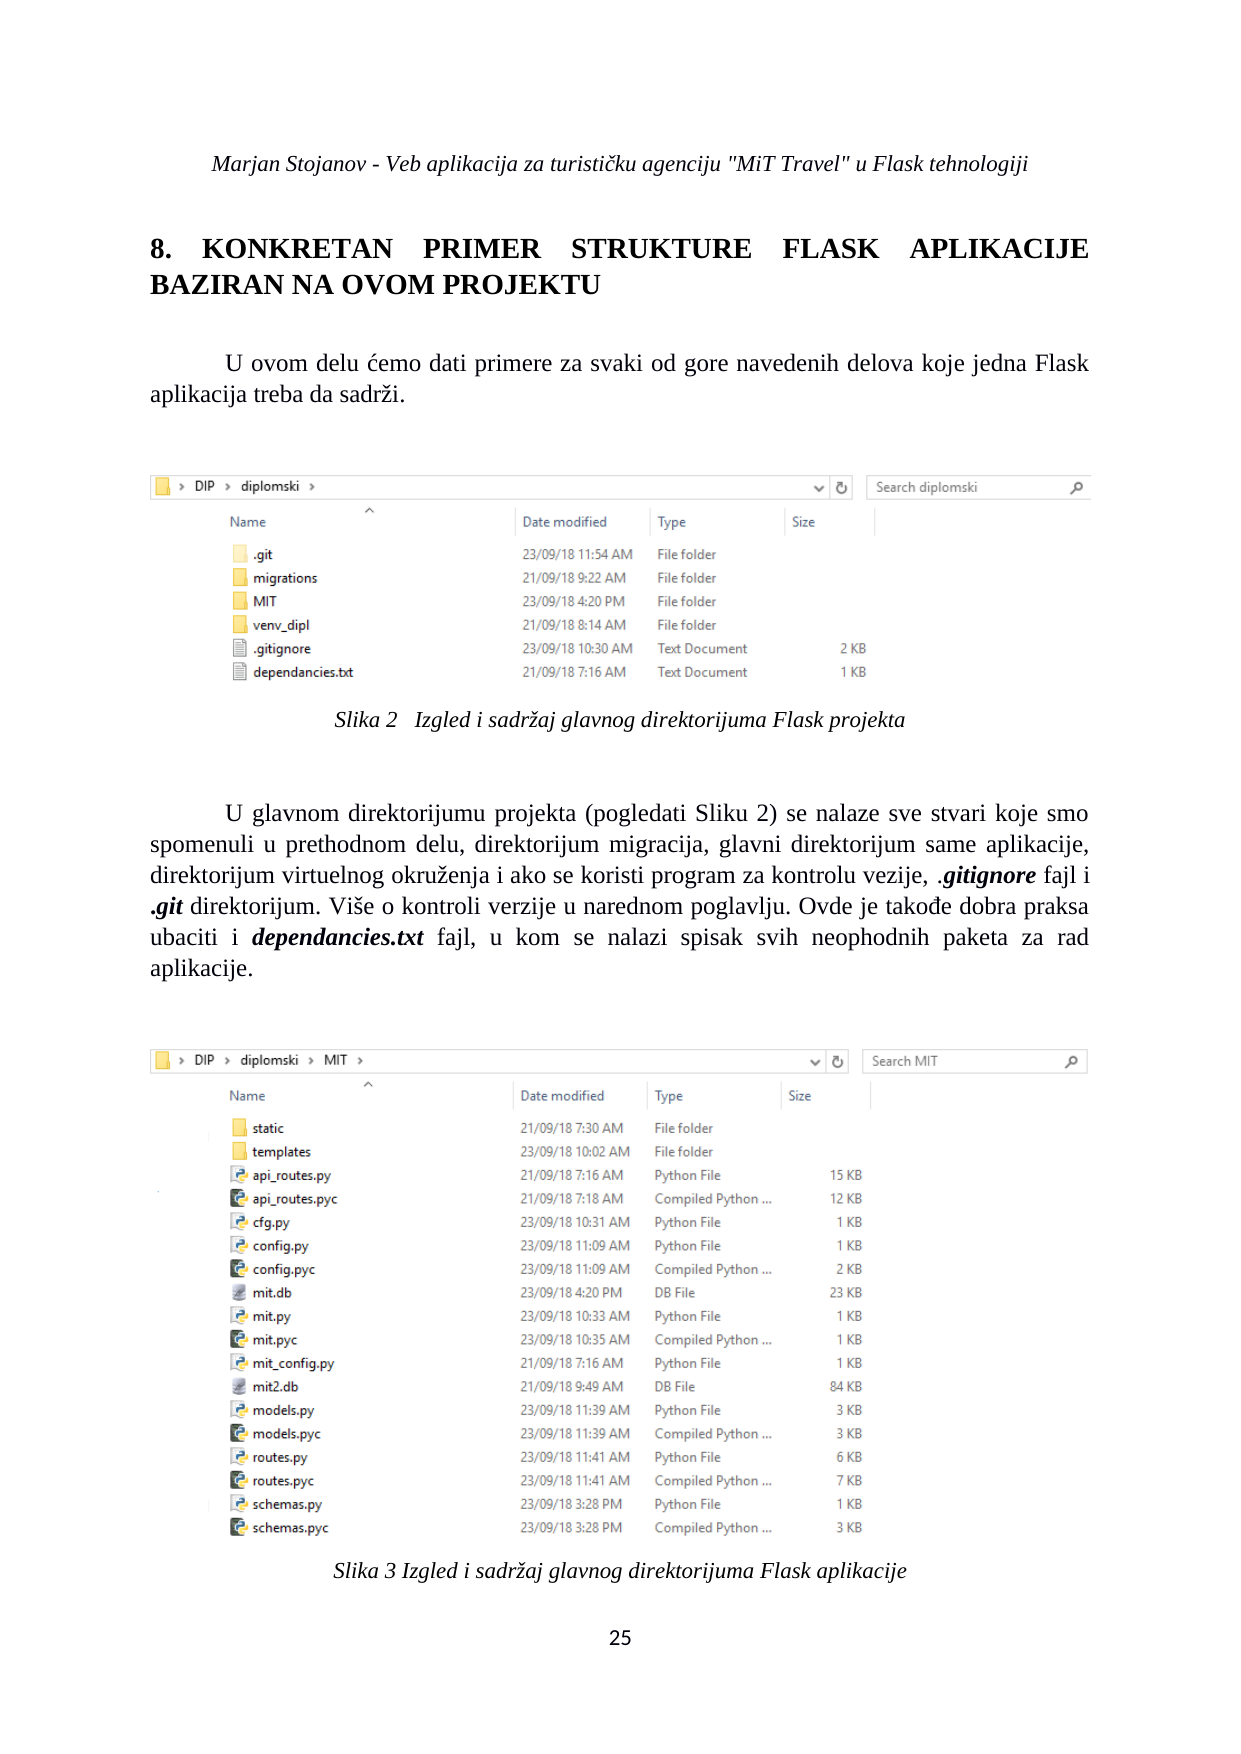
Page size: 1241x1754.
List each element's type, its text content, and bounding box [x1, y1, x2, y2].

text U ovom delu ćemo dati primere za svaki od gore navedenih delova koje jedna Flask aplikacija treba da sadrži. [150, 348, 1090, 408]
text U glavnom direktorijumu projekta (pogledati Sliku 2) se nalaze sve stvari koje smo spomenuli u prethodnom delu, direktorijum migracija, glavni direktorijum same aplikacije, direktorijum virtuelnog okruženja i ako se koristi program za kontrolu vezije, .gitignore fajl i .git direktorijum. Više o kontroli verzije u narednom poglavlju. Ovde je takođe dobra praksa ubaciti i dependancies.txt fajl, u kom se nalazi spisak svih neophodnih paketa za rad aplikacije. [150, 798, 1090, 982]
subtitle 8. KONKRETAN PRIMER STRUKTURE FLASK APLIKACIJE BAZIRAN NA OVOM PROJEKTU [150, 231, 1090, 301]
text Slika 3 Izgled i sadržaj glavnog direktorijuma Flask aplikacije [150, 1557, 1090, 1583]
picture [150, 474, 1092, 687]
text Slika 2 Izgled i sadržaj glavnog direktorijuma Flask projekta [150, 706, 1090, 732]
picture [150, 1048, 1089, 1538]
